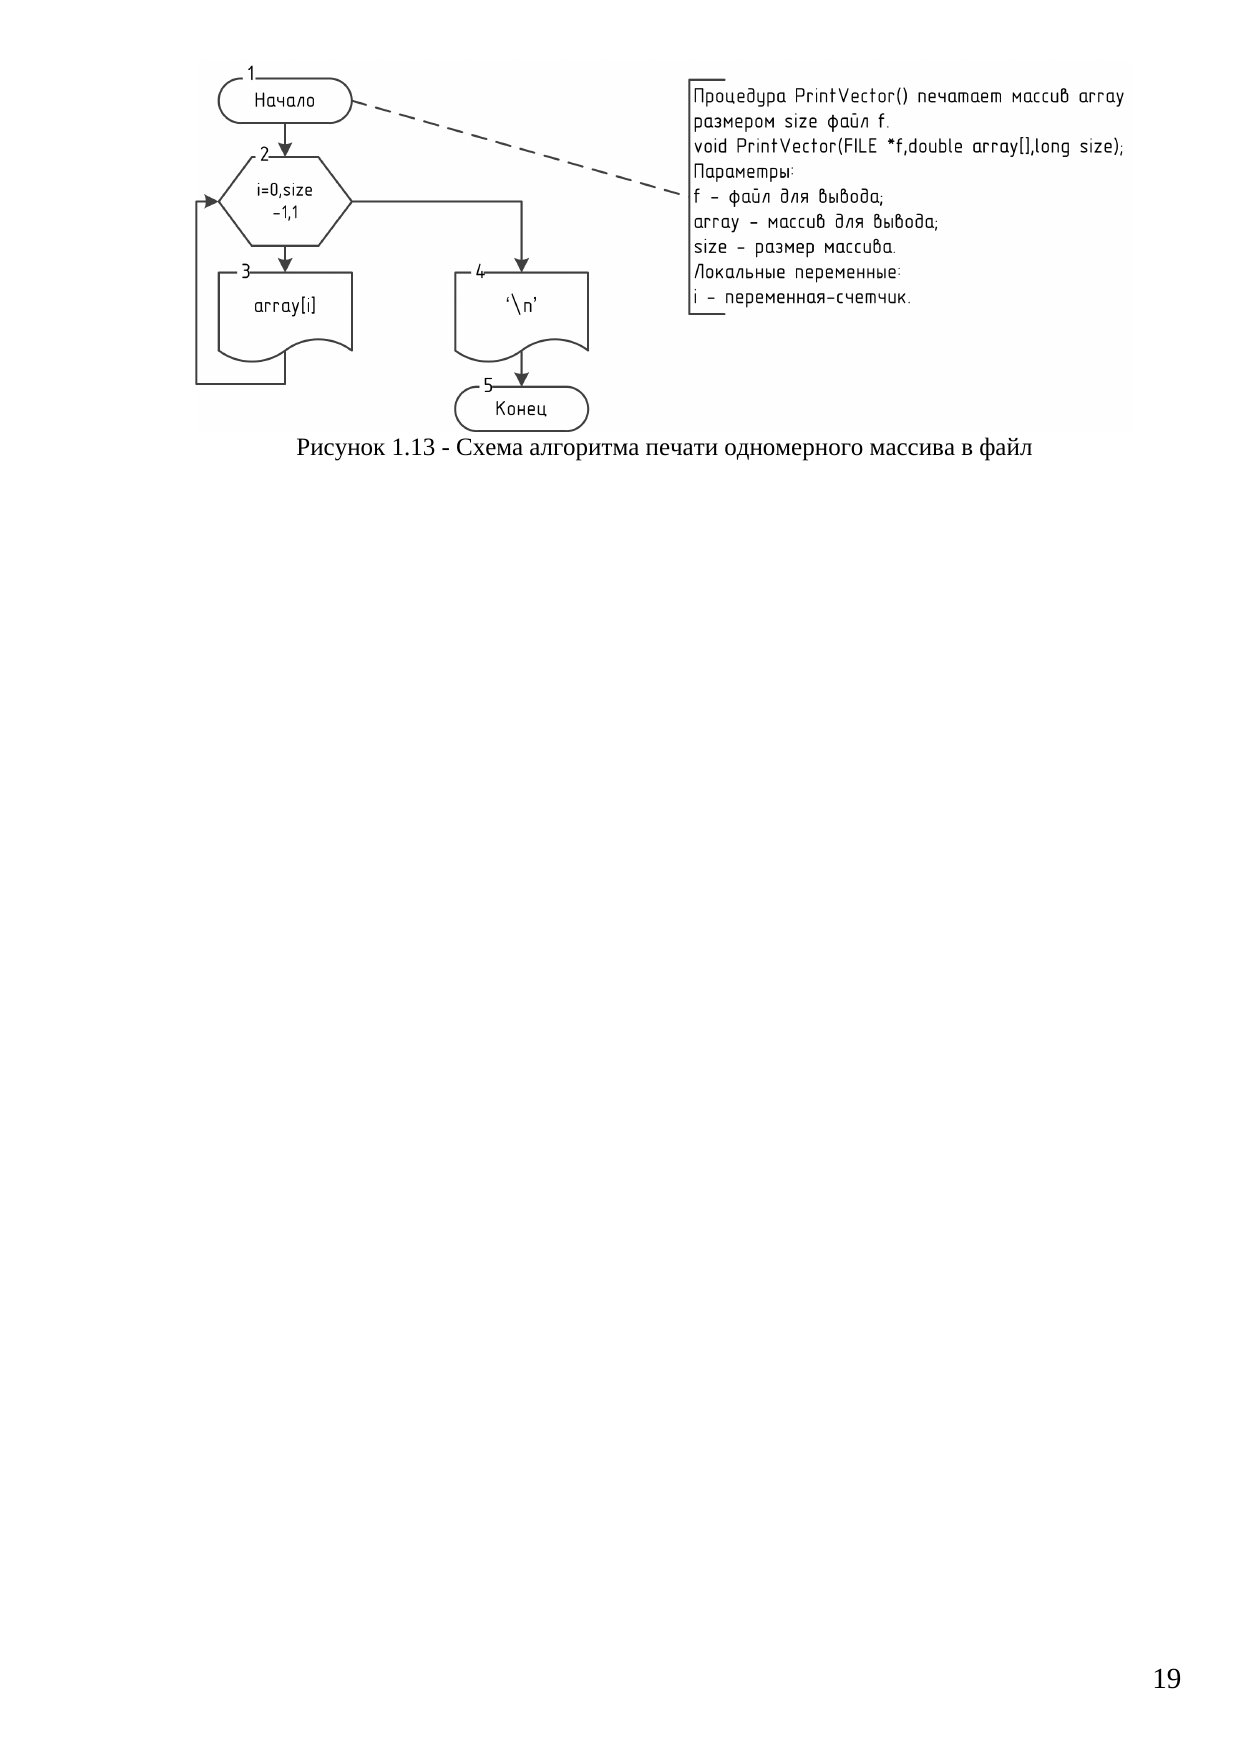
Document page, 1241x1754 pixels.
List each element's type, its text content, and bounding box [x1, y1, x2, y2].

text Рисунок 1.13 - Схема алгоритма печати одномерного массива в файл [148, 432, 1181, 460]
picture [195, 59, 1134, 432]
